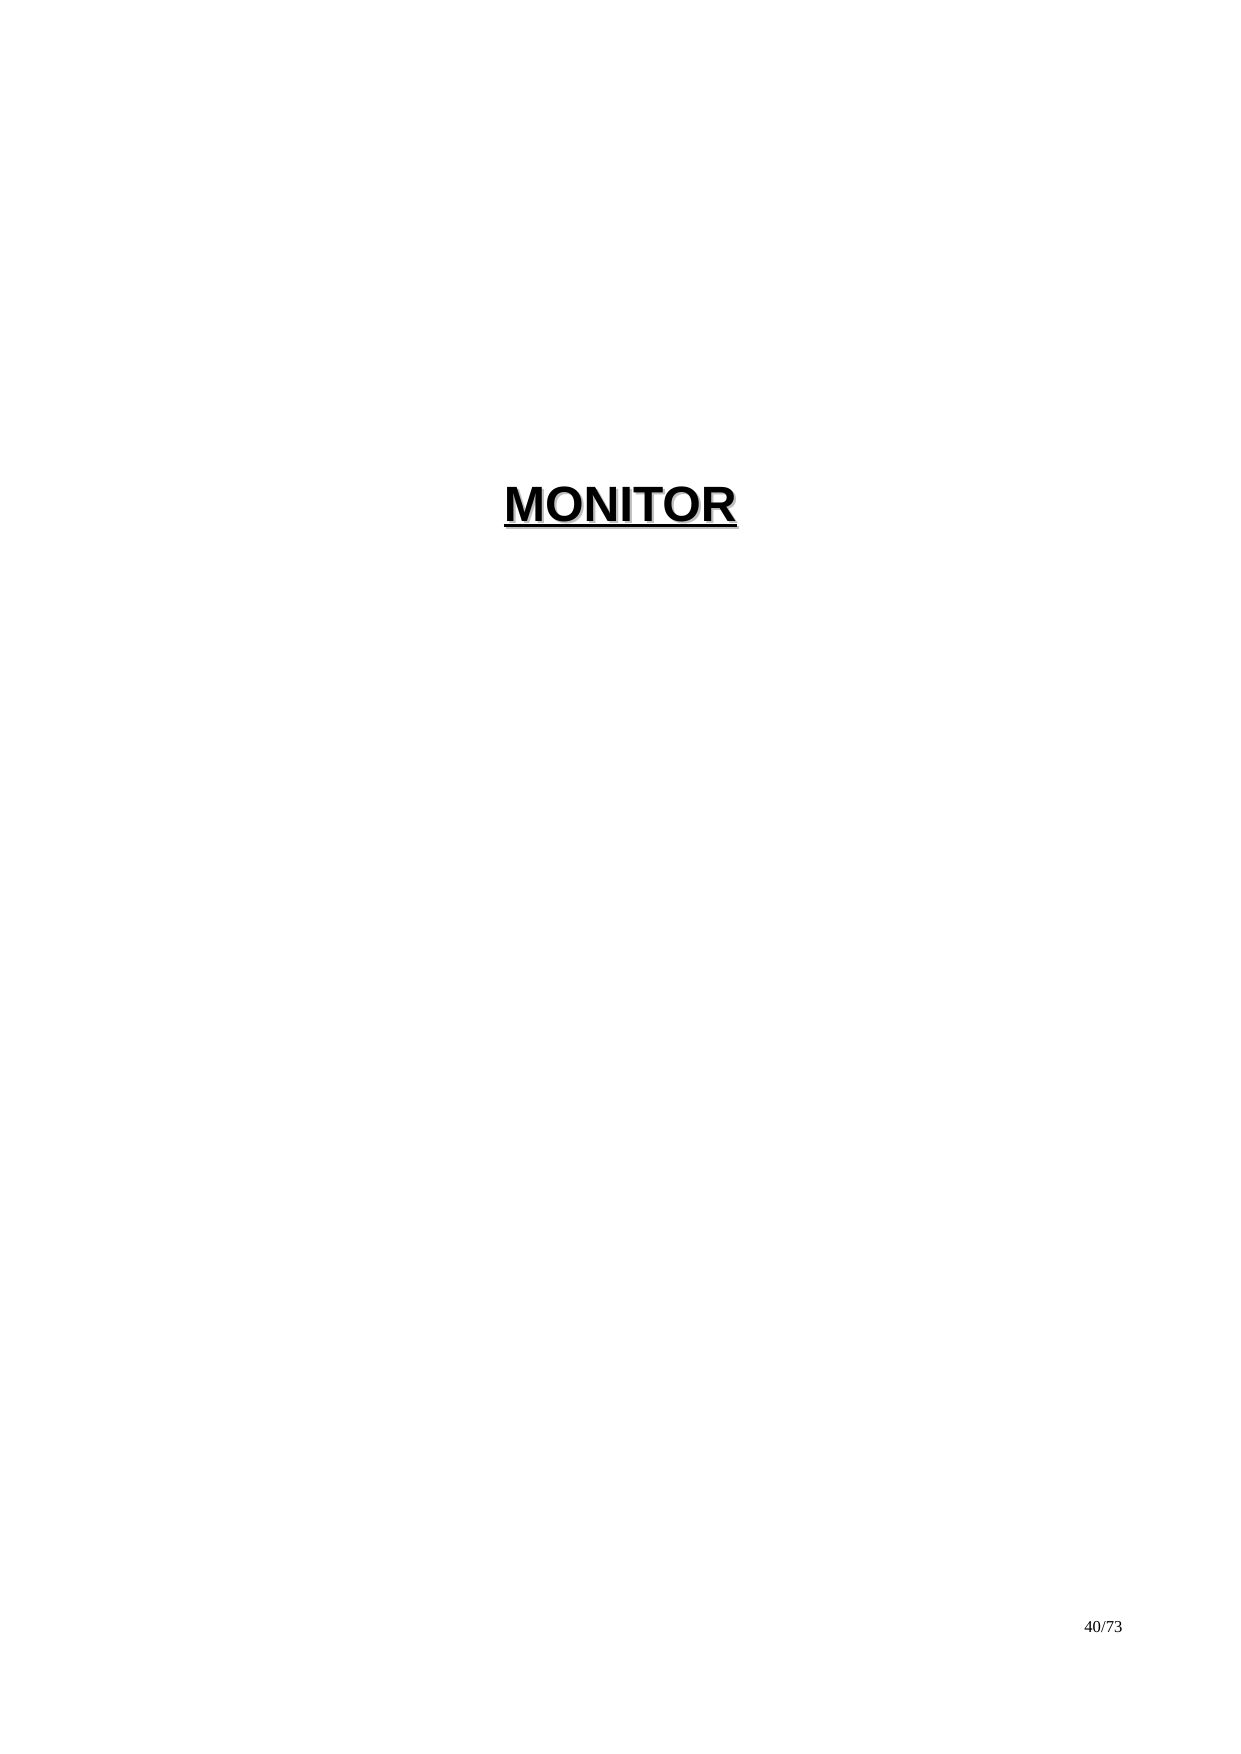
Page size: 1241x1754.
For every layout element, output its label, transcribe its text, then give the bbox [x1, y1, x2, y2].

subtitle MONITOR [118, 475, 1122, 532]
